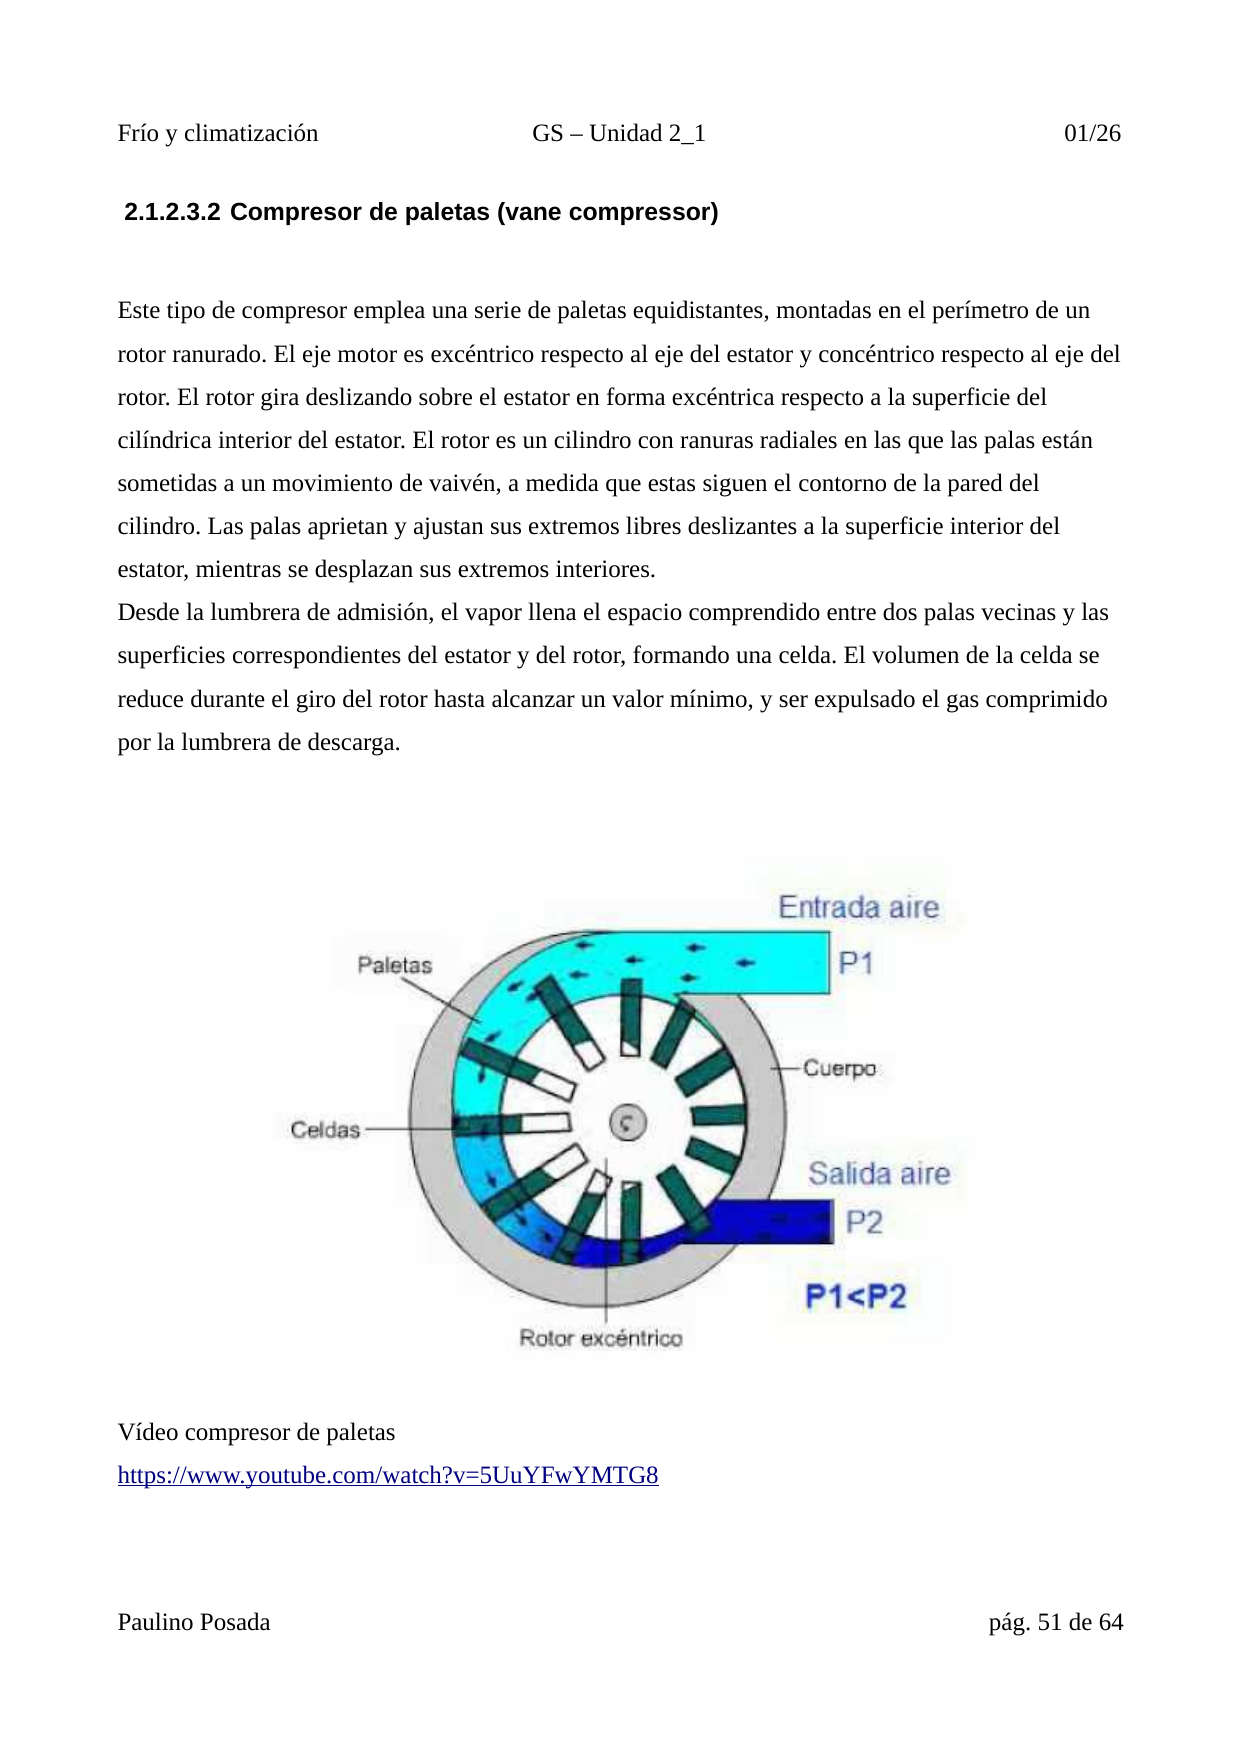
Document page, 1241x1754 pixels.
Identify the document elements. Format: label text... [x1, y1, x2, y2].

text Vídeo compresor de paletas [117, 1417, 1123, 1446]
picture [245, 813, 996, 1376]
text Desde la lumbrera de admisión, el vapor llena el espacio comprendido entre dos palas vecinas y las superficies correspondientes del estator y del rotor, formando una celda. El volumen de la celda se reduce durante el giro del rotor hasta alcanzar un valor mínimo, y ser expulsado el gas comprimido por la lumbrera de descarga. [117, 597, 1123, 756]
text https://www.youtube.com/watch?v=5UuYFwYMTG8 [117, 1460, 1123, 1489]
subtitle Compresor de paletas (vane compressor) [117, 197, 1123, 226]
text Este tipo de compresor emplea una serie de paletas equidistantes, montadas en el perímetro de un rotor ranurado. El eje motor es excéntrico respecto al eje del estator y concéntrico respecto al eje del rotor. El rotor gira deslizando sobre el estator en forma excéntrica respecto a la superficie del cilíndrica interior del estator. El rotor es un cilindro con ranuras radiales en las que las palas están sometidas a un movimiento de vaivén, a medida que estas siguen el contorno de la pared del cilindro. Las palas aprietan y ajustan sus extremos libres deslizantes a la superficie interior del estator, mientras se desplazan sus extremos interiores. [117, 296, 1123, 583]
